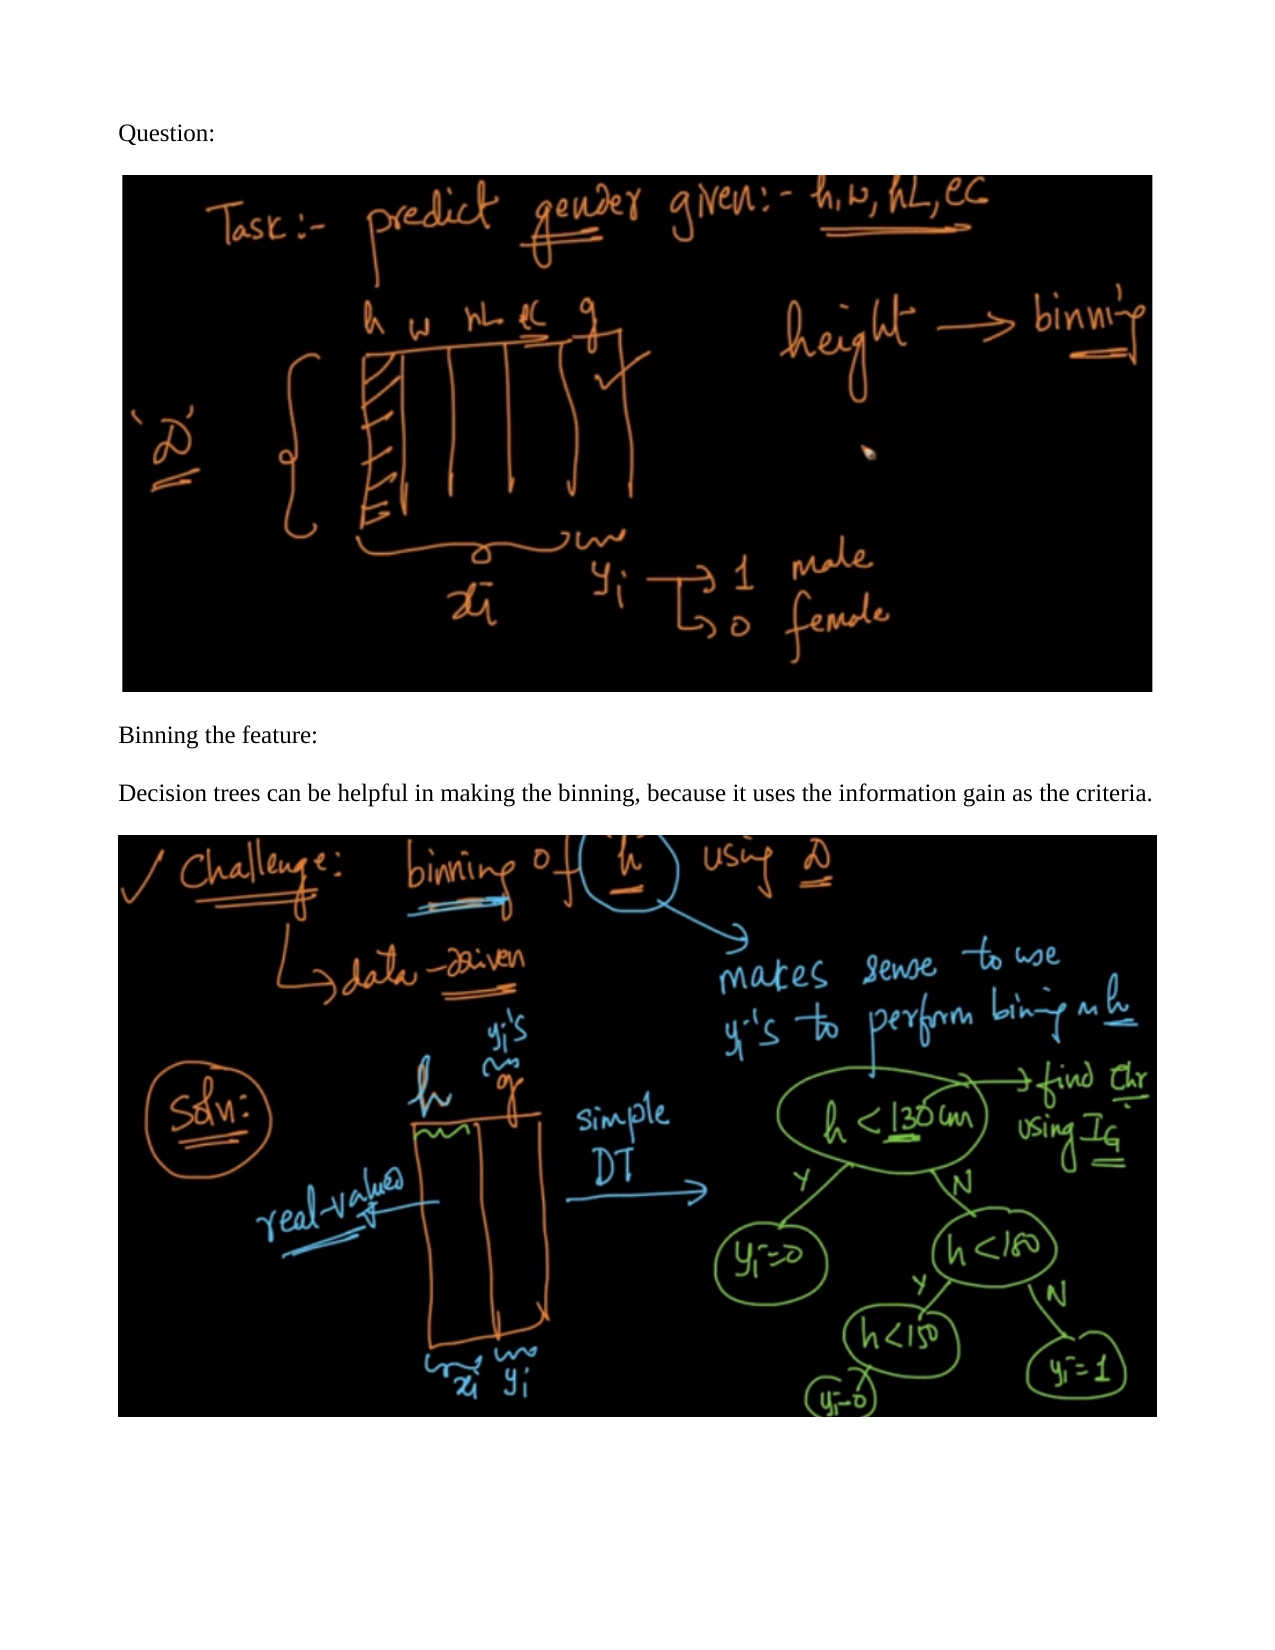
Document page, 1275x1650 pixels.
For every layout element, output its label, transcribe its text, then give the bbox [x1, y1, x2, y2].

text Question: [118, 118, 1157, 147]
text Binning the feature: [118, 721, 1157, 749]
text Decision trees can be helpful in making the binning, because it uses the information gain as the criteria. [118, 778, 1157, 807]
picture [122, 175, 1153, 692]
picture [118, 835, 1157, 1417]
